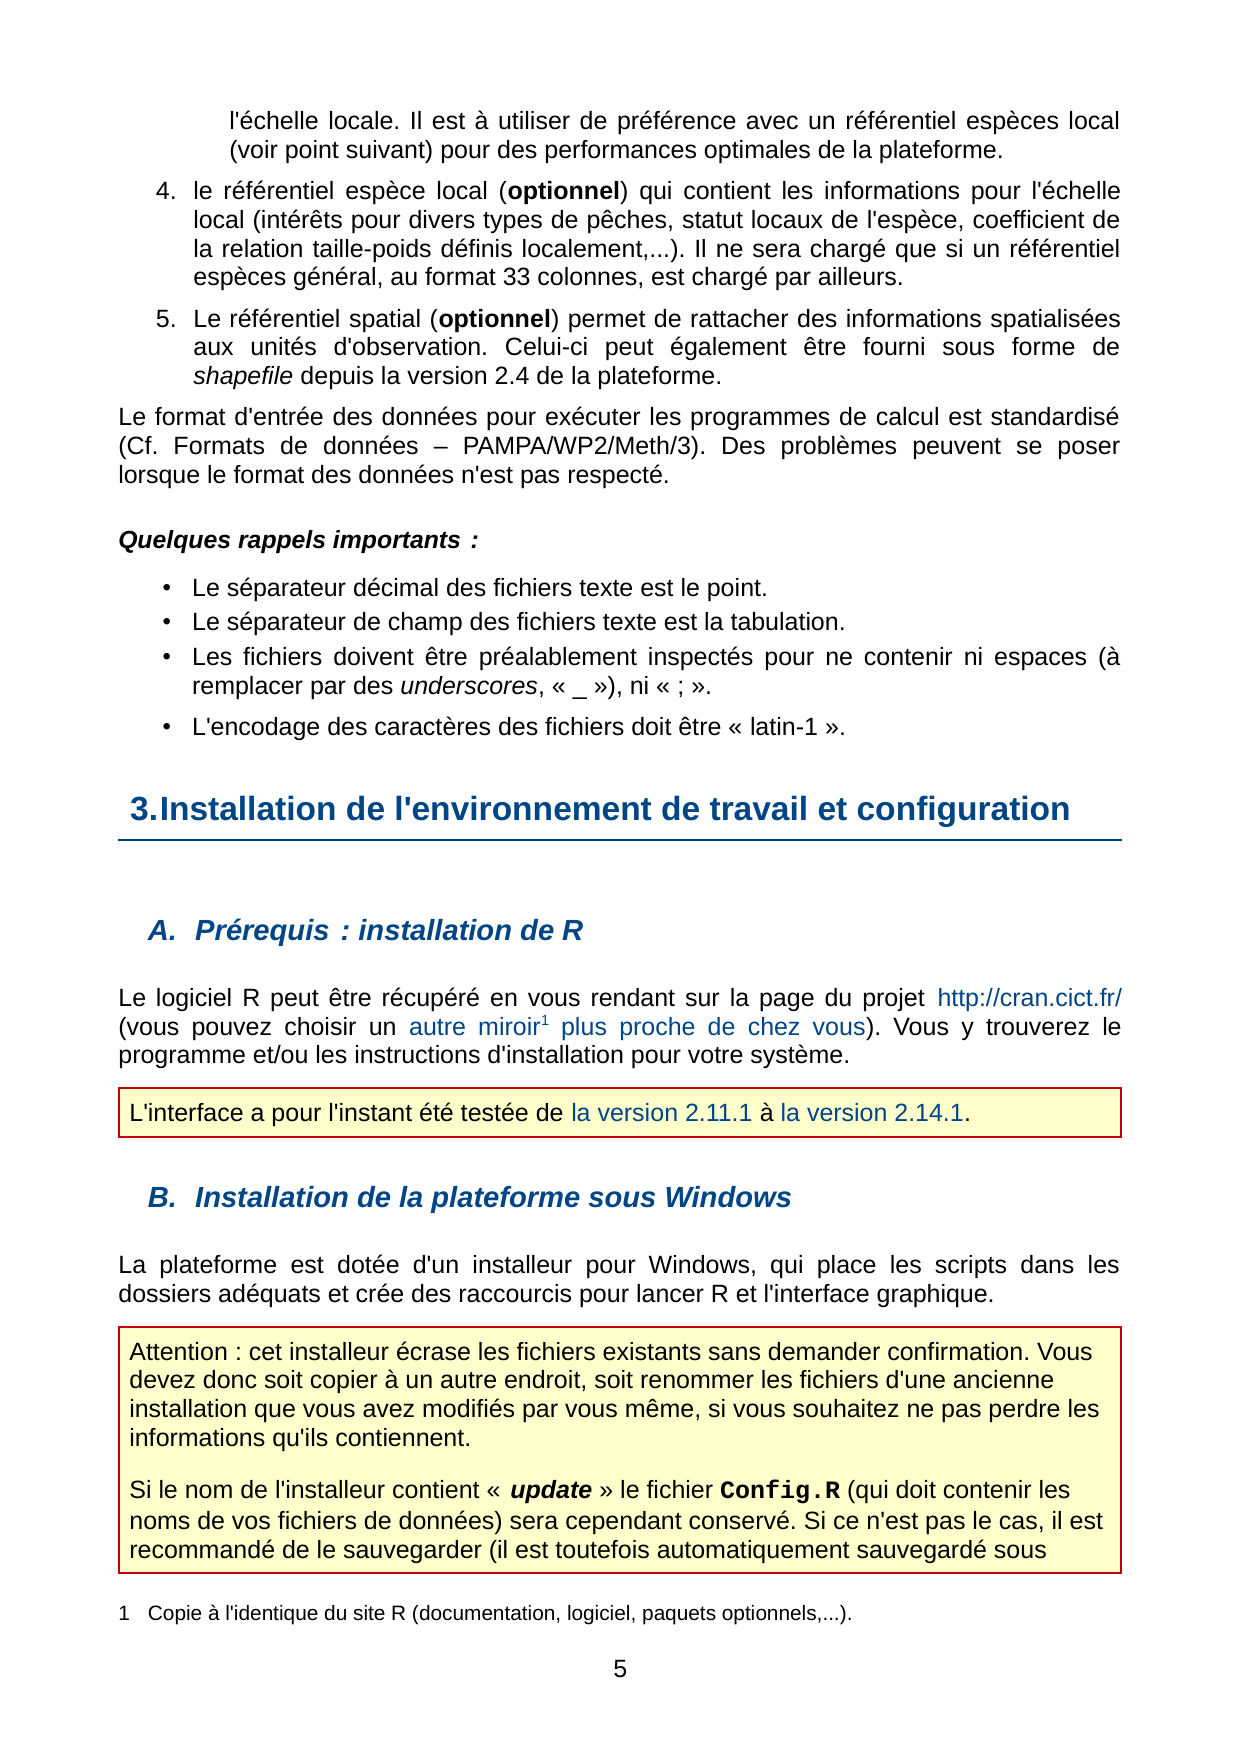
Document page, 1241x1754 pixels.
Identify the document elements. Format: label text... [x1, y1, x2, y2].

text Copie à l'identique du site R (documentation, logiciel, paquets optionnels,...). [118, 1601, 1122, 1625]
list Le référentiel spatial (optionnel) permet de rattacher des informations spatialisées aux unités d'observation. Celui-ci peut également être fourni sous forme de shapefile depuis la version 2.4 de la plateforme. [156, 303, 1122, 390]
text La plateforme est dotée d'un installeur pour Windows, qui place les scripts dans les dossiers adéquats et crée des raccourcis pour lancer R et l'interface graphique. [118, 1250, 1122, 1307]
list l'échelle locale. Il est à utiliser de préférence avec un référentiel espèces local (voir point suivant) pour des performances optimales de la plateforme. [192, 106, 1122, 164]
subtitle Quelques rappels importants : [118, 526, 1122, 554]
text Le format d'entrée des données pour exécuter les programmes de calcul est standardisé (Cf. Formats de données – PAMPA/WP2/Meth/3). Des problèmes peuvent se poser lorsque le format des données n'est pas respecté. [118, 402, 1122, 488]
list Le séparateur de champ des fichiers texte est la tabulation. [162, 607, 1122, 636]
subtitle Prérequis : installation de R [148, 913, 1122, 947]
list le référentiel espèce local (optionnel) qui contient les informations pour l'échelle local (intérêts pour divers types de pêches, statut locaux de l'espèce, coefficient de la relation taille-poids définis localement,...). Il ne sera chargé que si un référentiel espèces général, au format 33 colonnes, est chargé par ailleurs. [156, 176, 1122, 291]
subtitle Installation de la plateforme sous Windows [148, 1180, 1122, 1214]
text Attention : cet installeur écrase les fichiers existants sans demander confirmation. Vous devez donc soit copier à un autre endroit, soit renommer les fichiers d'une ancienne installation que vous avez modifiés par vous même, si vous souhaitez ne pas perdre les informations qu'ils contiennent. [120, 1328, 1120, 1452]
text L'interface a pour l'instant été testée de la version 2.11.1 à la version 2.14.1. [120, 1089, 1120, 1136]
list Le séparateur décimal des fichiers texte est le point. [162, 572, 1122, 601]
text Si le nom de l'installeur contient « update » le fichier Config.R (qui doit contenir les noms de vos fichiers de données) sera cependant conservé. Si ce n'est pas le cas, il est recommandé de le sauvegarder (il est toutefois automatiquement sauvegardé sous [120, 1464, 1120, 1572]
subtitle Installation de l'environnement de travail et configuration [118, 777, 1122, 839]
list Les fichiers doivent être préalablement inspectés pour ne contenir ni espaces (à remplacer par des underscores, « _ »), ni « ; ». [162, 642, 1122, 700]
list L'encodage des caractères des fichiers doit être « latin-1 ». [162, 712, 1122, 741]
text Le logiciel R peut être récupéré en vous rendant sur la page du projet http://cran.cict.fr/ (vous pouvez choisir un autre miroir plus proche de chez vous). Vous y trouverez le programme et/ou les instructions d'installation pour votre système. [118, 983, 1122, 1069]
